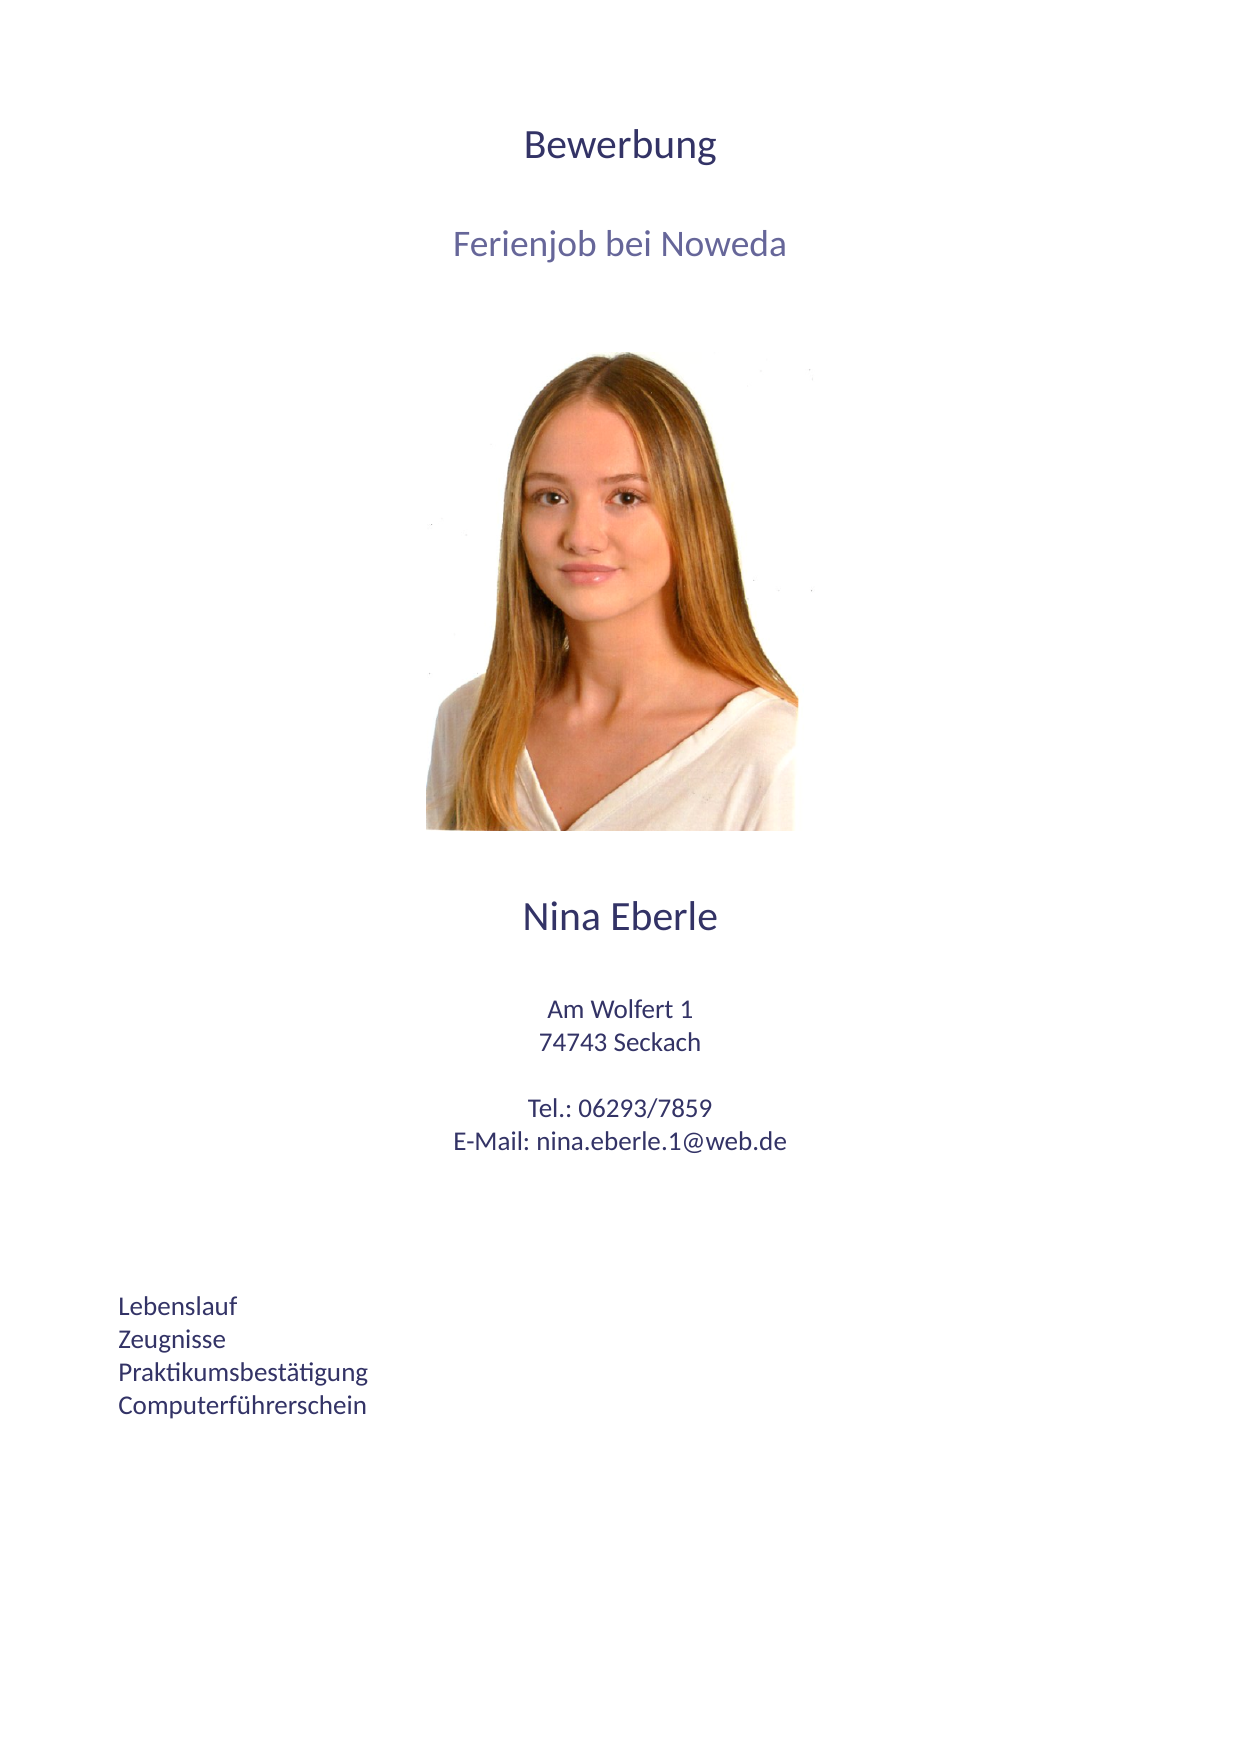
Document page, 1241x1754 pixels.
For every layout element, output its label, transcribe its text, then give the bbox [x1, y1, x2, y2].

text Lebenslauf [118, 1289, 1122, 1322]
text E-Mail: nina.eberle.1@web.de [118, 1124, 1122, 1157]
text Ferienjob bei Noweda [118, 220, 1122, 266]
text 74743 Seckach [118, 1025, 1122, 1058]
text Nina Eberle [118, 890, 1122, 941]
picture [407, 352, 834, 831]
text Am Wolfert 1 [118, 992, 1122, 1025]
text Computerführerschein [118, 1388, 1122, 1421]
text Bewerbung [118, 118, 1122, 169]
text Tel.: 06293/7859 [118, 1091, 1122, 1124]
text Praktikumsbestätigung [118, 1355, 1122, 1388]
text Zeugnisse [118, 1322, 1122, 1355]
